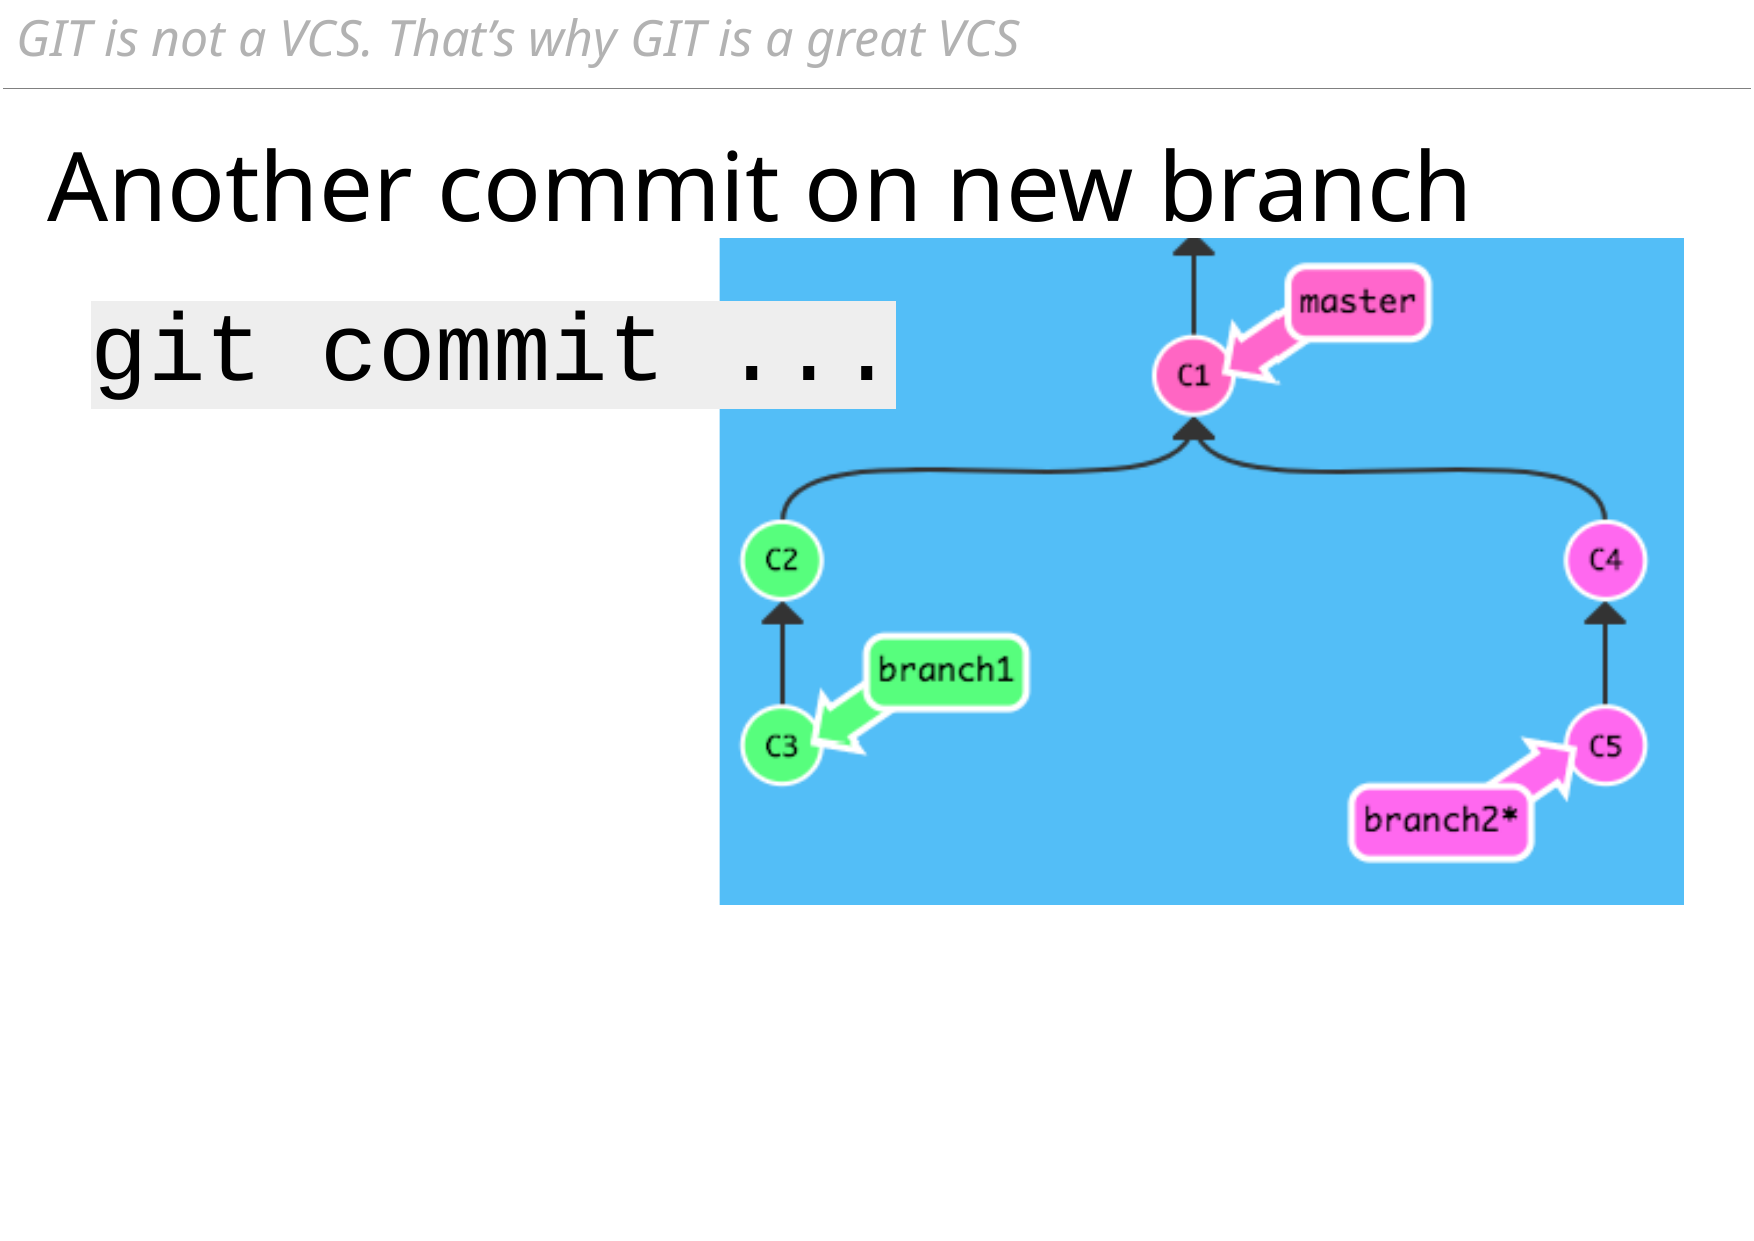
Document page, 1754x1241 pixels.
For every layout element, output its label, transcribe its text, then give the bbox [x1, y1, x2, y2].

text Another commit on new branch [3, 118, 1751, 249]
picture [719, 238, 1684, 905]
text git commit ... [1684, 301, 1751, 518]
text git commit ... [3, 301, 719, 518]
